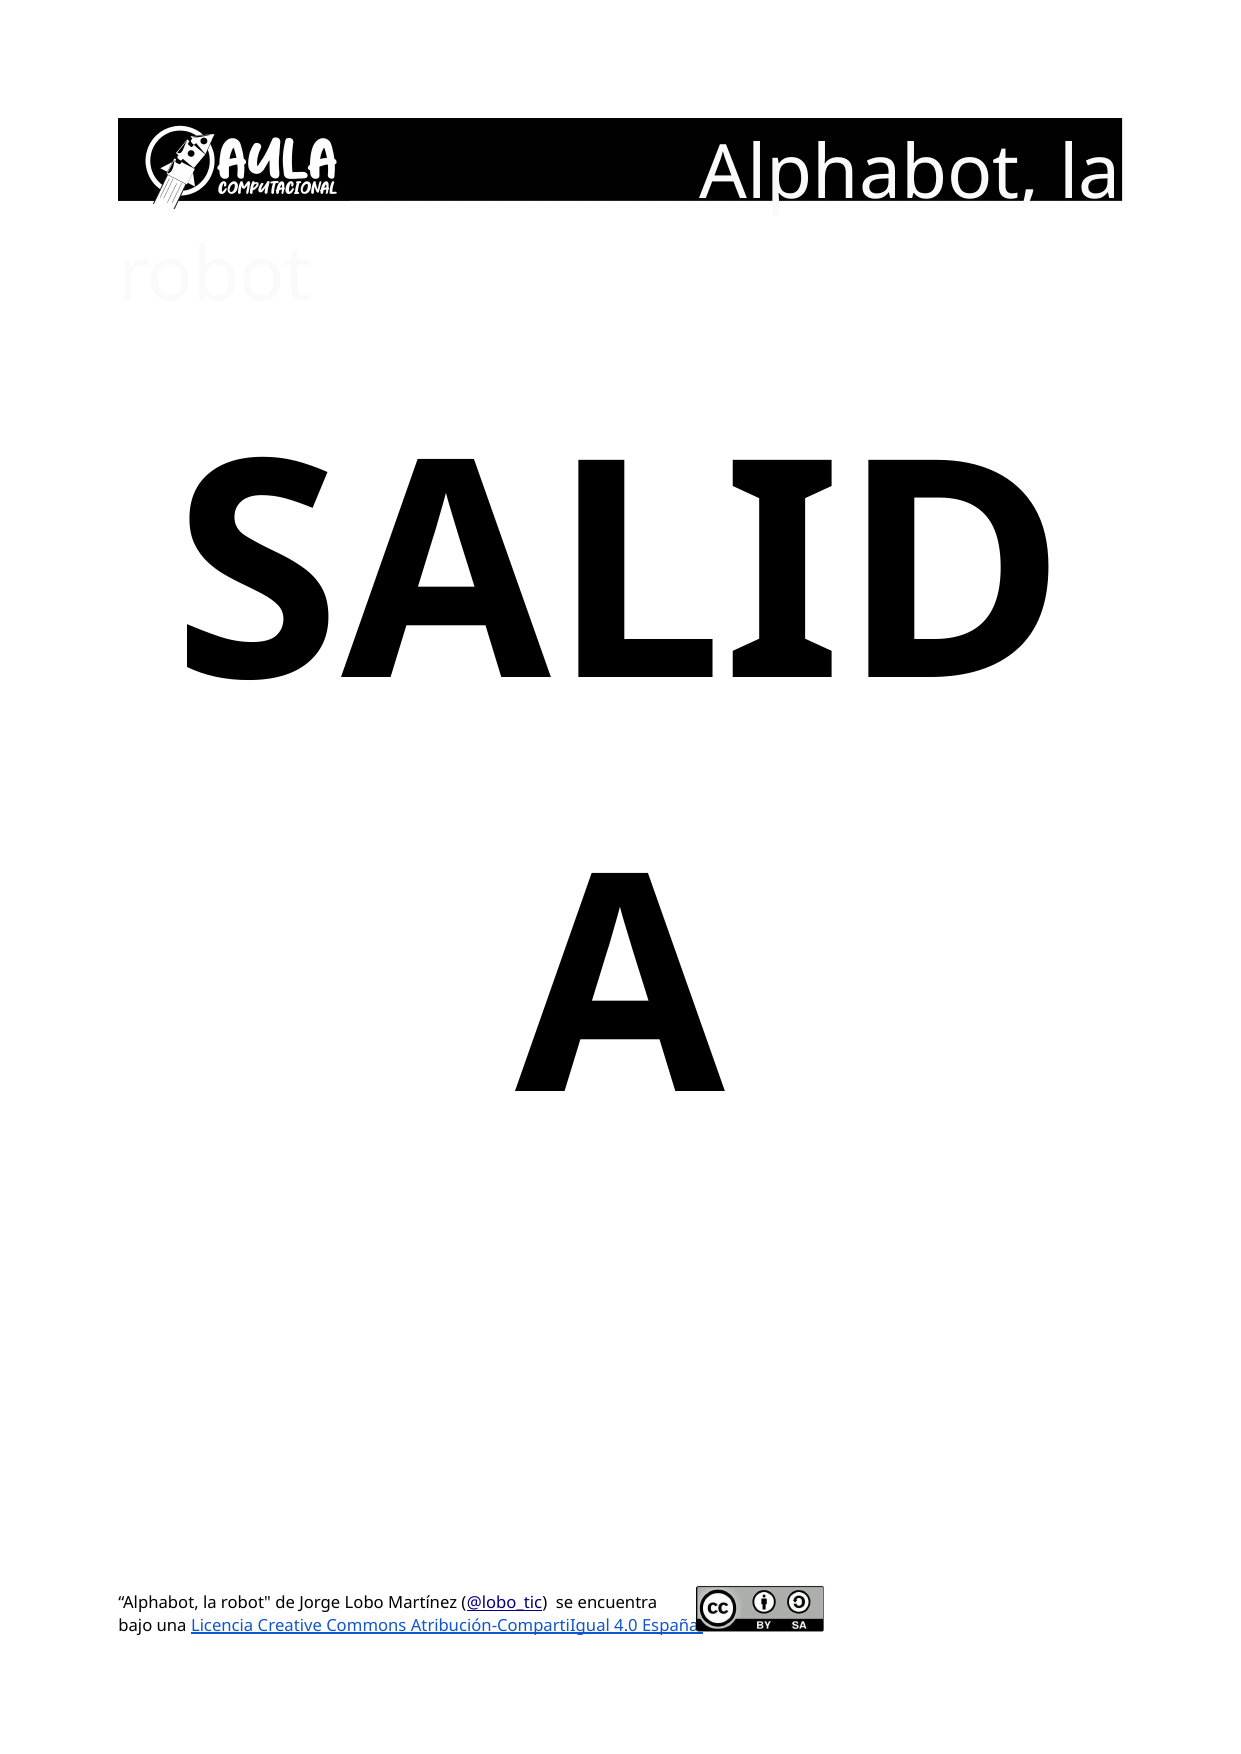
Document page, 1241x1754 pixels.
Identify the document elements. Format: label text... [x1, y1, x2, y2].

picture [779, 163, 801, 193]
picture [118, 118, 1123, 209]
picture [696, 1585, 824, 1632]
text SALIDA [118, 352, 1122, 1181]
